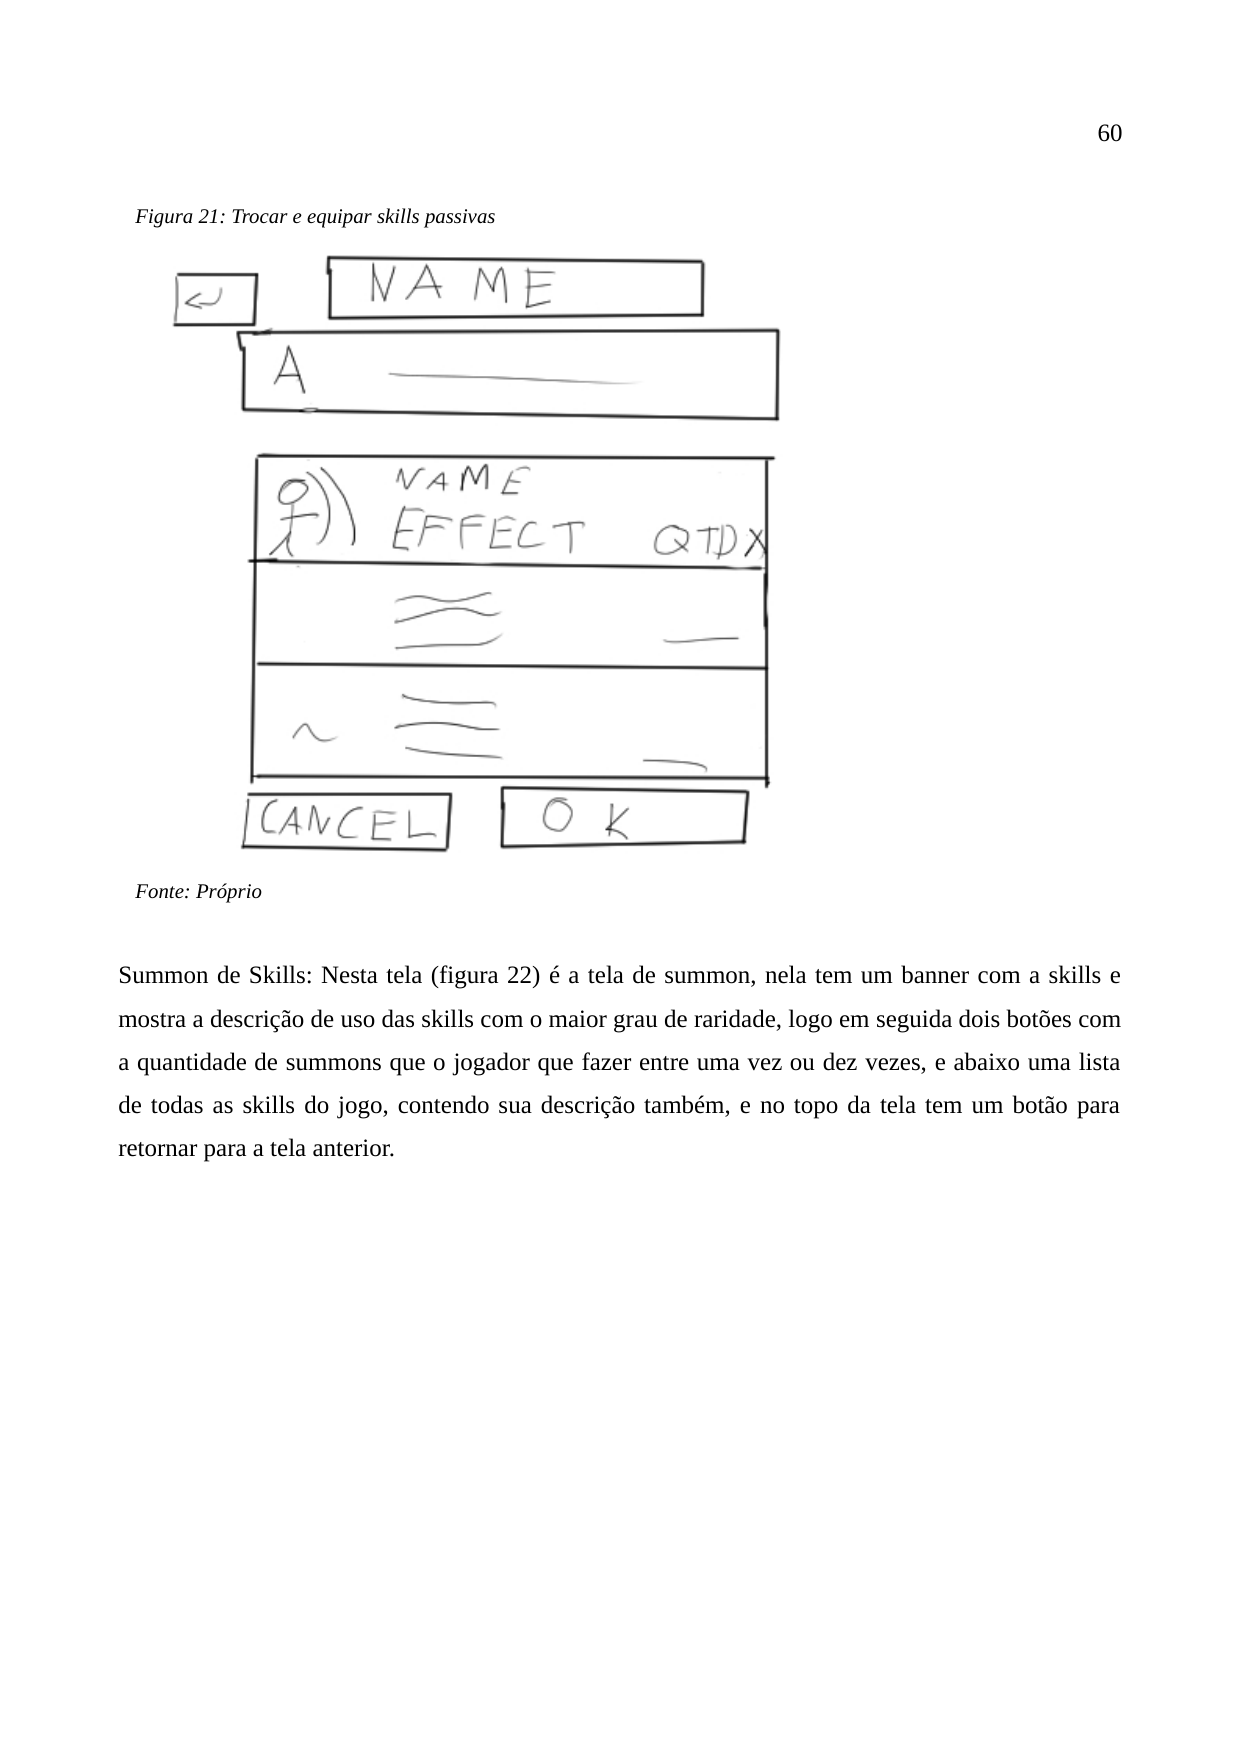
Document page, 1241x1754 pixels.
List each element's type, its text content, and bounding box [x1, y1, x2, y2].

picture [135, 254, 917, 879]
text Summon de Skills: Nesta tela (figura 22) é a tela de summon, nela tem um banner com a skills e mostra a descrição de uso das skills com o maior grau de raridade, logo em seguida dois botões com a quantidade de summons que o jogador que fazer entre uma vez ou dez vezes, e abaixo uma lista de todas as skills do jogo, contendo sua descrição também, e no topo da tela tem um botão para retornar para a tela anterior. [118, 961, 1122, 1162]
text Fonte: Próprio [135, 254, 922, 903]
text Figura 21: Trocar e equipar skills passivas [135, 200, 922, 229]
